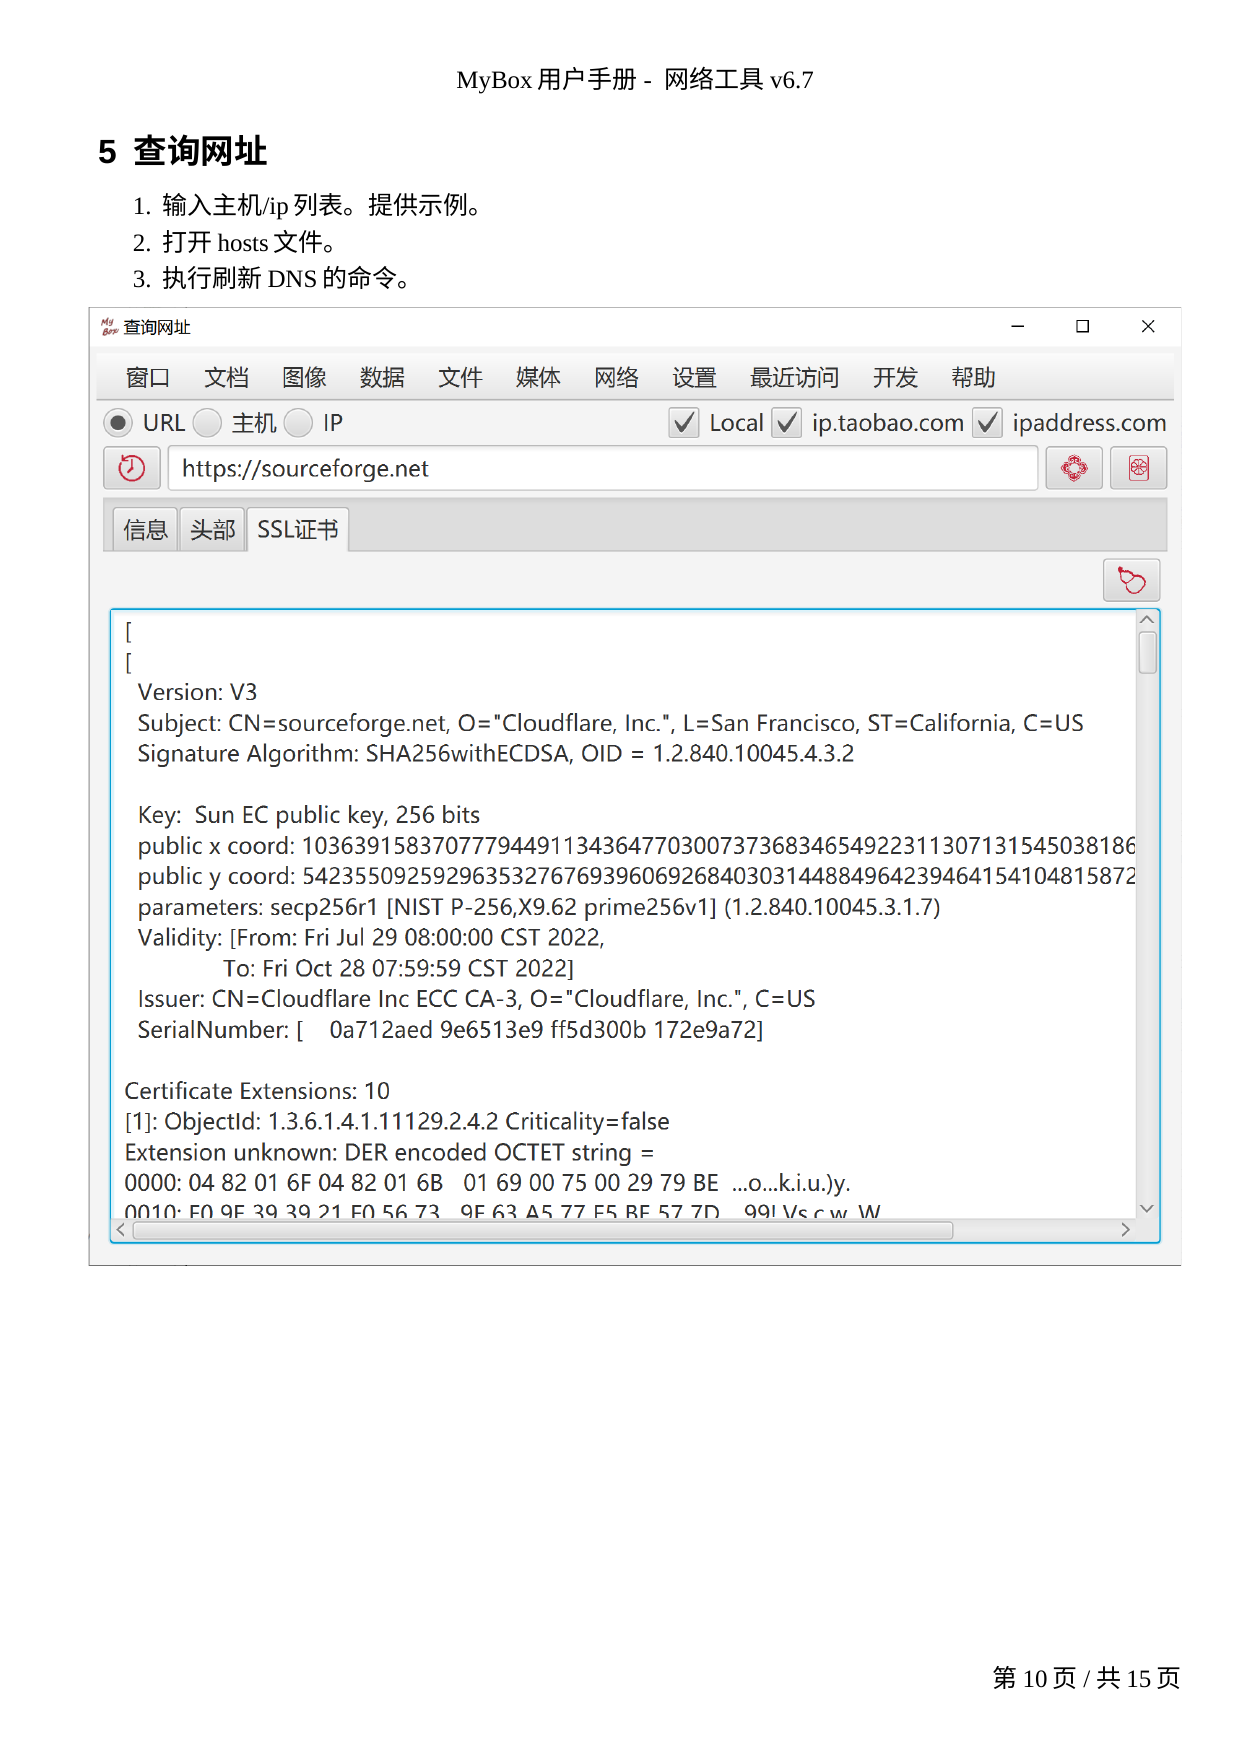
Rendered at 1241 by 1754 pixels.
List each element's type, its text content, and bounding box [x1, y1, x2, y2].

picture [88, 307, 1182, 1266]
list 执行刷新DNS的命令。 [133, 258, 1181, 294]
list 打开hosts文件。 [133, 222, 1181, 258]
subtitle 查询网址 [88, 125, 1181, 173]
list 输入主机/ip列表。提供示例。 [133, 186, 1181, 222]
